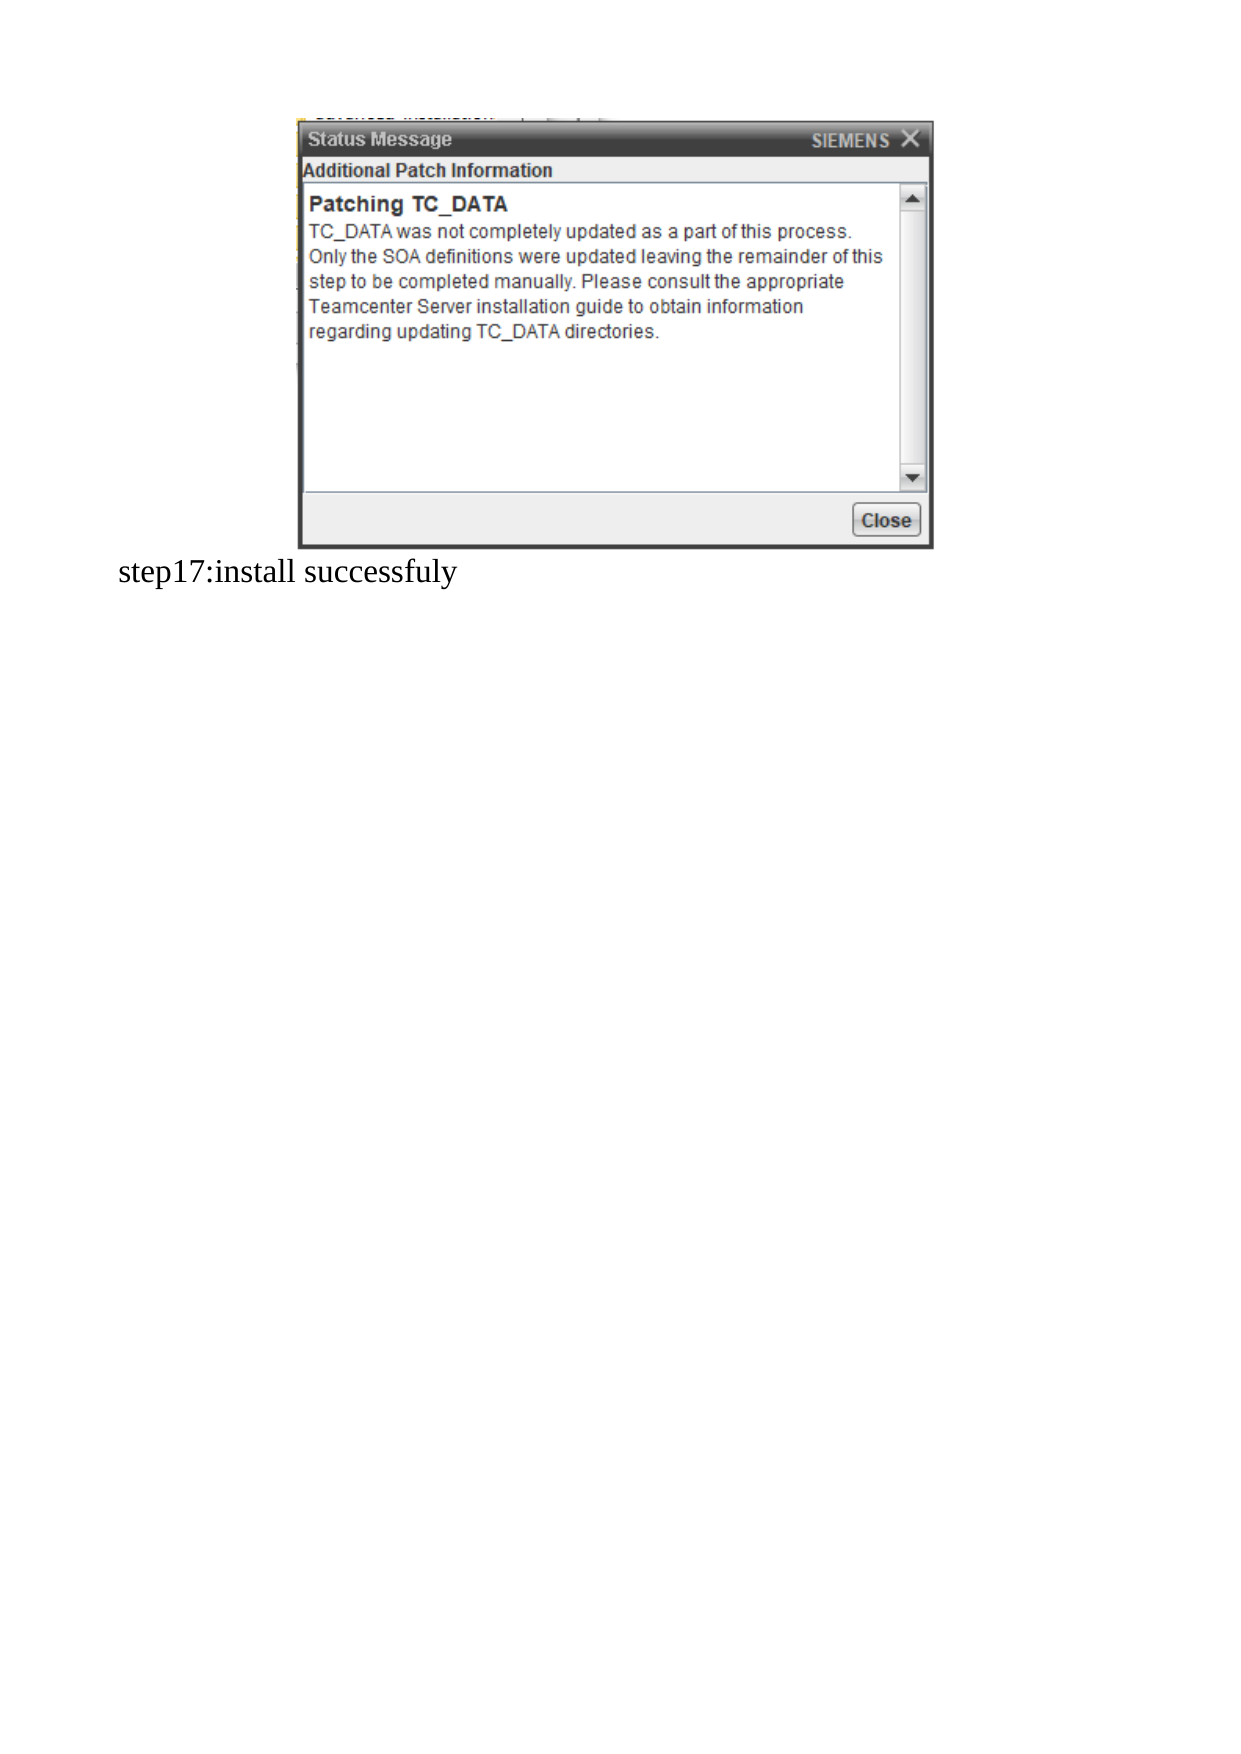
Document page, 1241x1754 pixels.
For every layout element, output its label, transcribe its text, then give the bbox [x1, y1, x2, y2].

text step17:install successfuly [118, 118, 1122, 589]
picture [296, 118, 945, 551]
